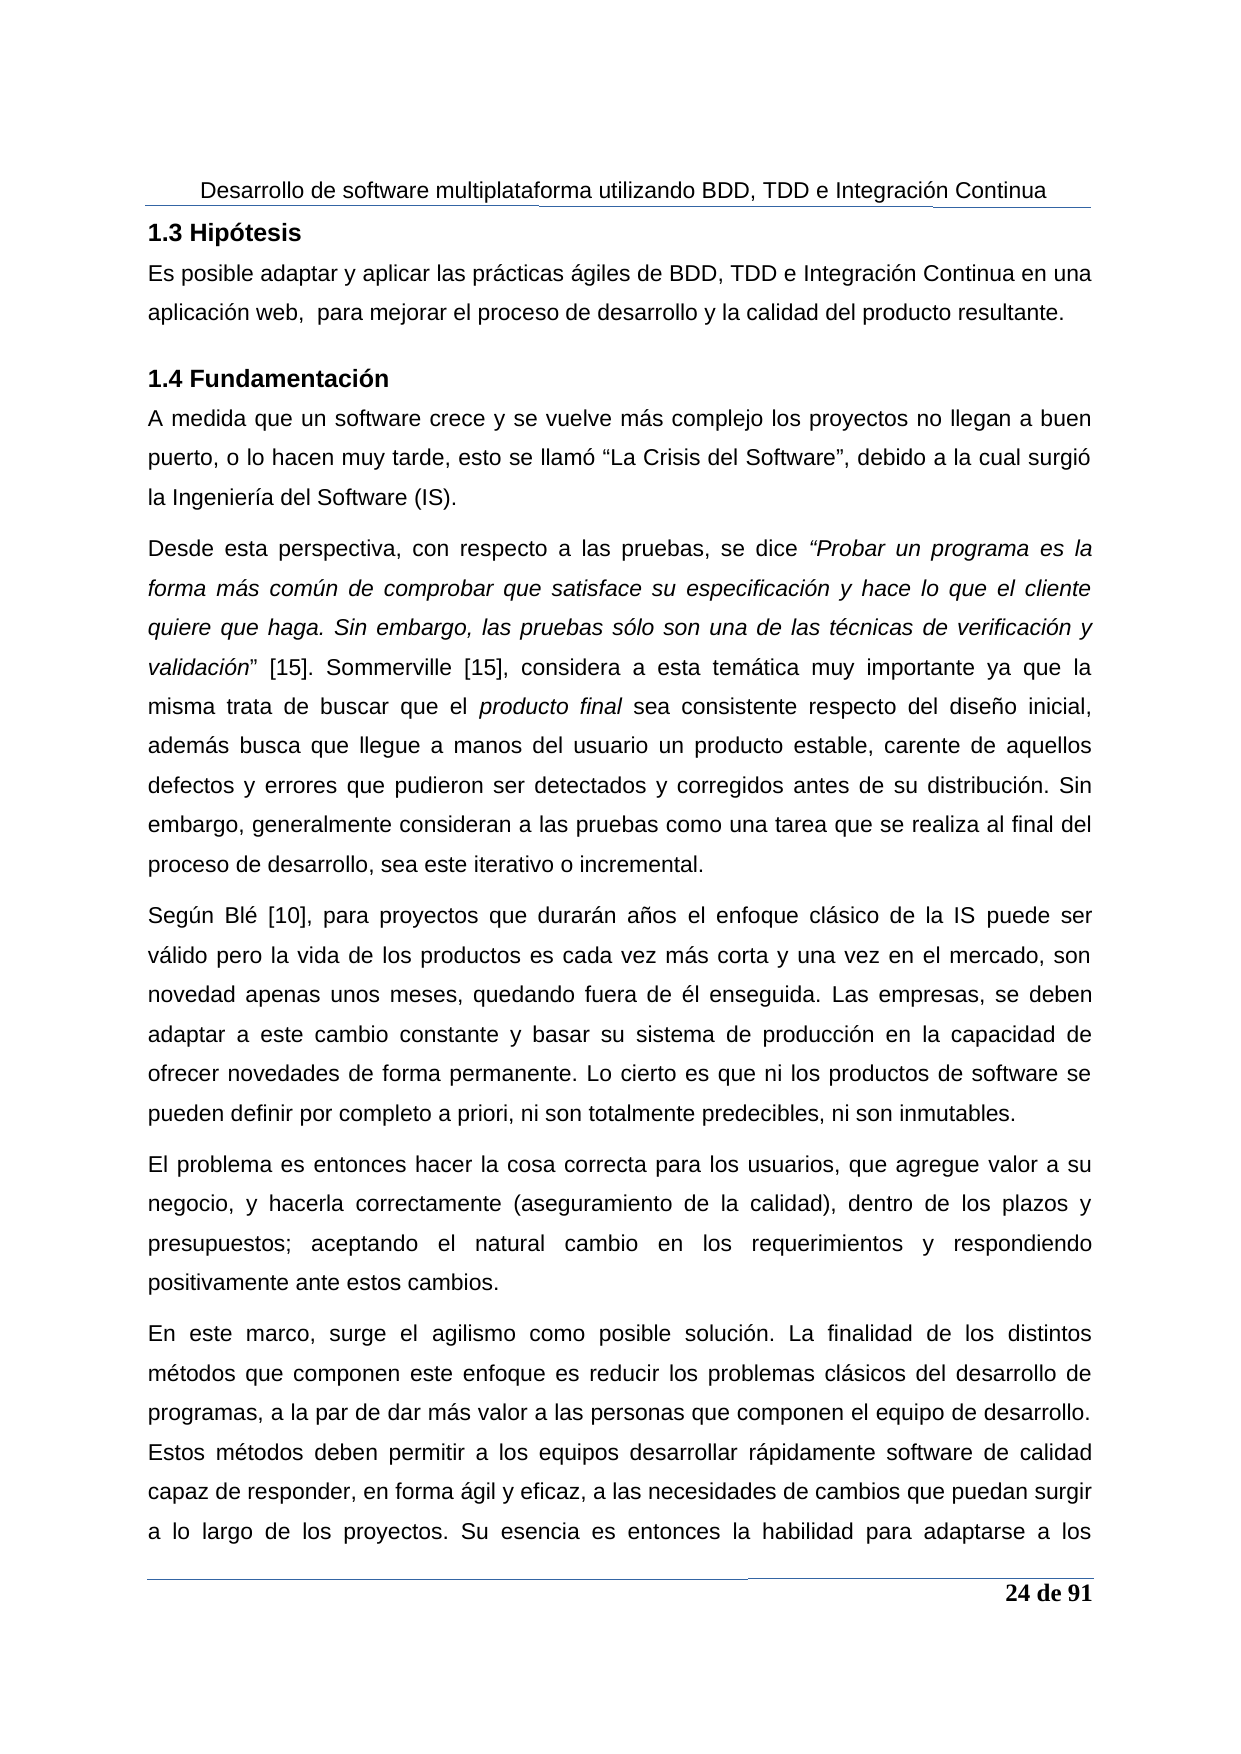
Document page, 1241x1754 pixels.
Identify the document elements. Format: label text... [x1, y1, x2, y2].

text El problema es entonces hacer la cosa correcta para los usuarios, que agregue valor a su negocio, y hacerla correctamente (aseguramiento de la calidad), dentro de los plazos y presupuestos; aceptando el natural cambio en los requerimientos y respondiendo positivamente ante estos cambios. [148, 1151, 1093, 1296]
text Según Blé [10], para proyectos que durarán años el enfoque clásico de la IS puede ser válido pero la vida de los productos es cada vez más corta y una vez en el mercado, son novedad apenas unos meses, quedando fuera de él enseguida. Las empresas, se deben adaptar a este cambio constante y basar su sistema de producción en la capacidad de ofrecer novedades de forma permanente. Lo cierto es que ni los productos de software se pueden definir por completo a priori, ni son totalmente predecibles, ni son inmutables. [148, 902, 1093, 1126]
subtitle 1.4 Fundamentación [148, 363, 1093, 392]
text En este marco, surge el agilismo como posible solución. La finalidad de los distintos métodos que componen este enfoque es reducir los problemas clásicos del desarrollo de programas, a la par de dar más valor a las personas que componen el equipo de desarrollo. Estos métodos deben permitir a los equipos desarrollar rápidamente software de calidad capaz de responder, en forma ágil y eficaz, a las necesidades de cambios que puedan surgir a lo largo de los proyectos. Su esencia es entonces la habilidad para adaptarse a los [148, 1320, 1093, 1544]
text Es posible adaptar y aplicar las prácticas ágiles de BDD, TDD e Integración Continua en una aplicación web, para mejorar el proceso de desarrollo y la calidad del producto resultante. [148, 259, 1093, 325]
subtitle 1.3 Hipótesis [148, 218, 1093, 247]
text Desde esta perspectiva, con respecto a las pruebas, se dice “Probar un programa es la forma más común de comprobar que satisface su especificación y hace lo que el cliente quiere que haga. Sin embargo, las pruebas sólo son una de las técnicas de verificación y validación” [15]. Sommerville [15], considera a esta temática muy importante ya que la misma trata de buscar que el producto final sea consistente respecto del diseño inicial, además busca que llegue a manos del usuario un producto estable, carente de aquellos defectos y errores que pudieron ser detectados y corregidos antes de su distribución. Sin embargo, generalmente consideran a las pruebas como una tarea que se realiza al final del proceso de desarrollo, sea este iterativo o incremental. [148, 535, 1093, 877]
text A medida que un software crece y se vuelve más complejo los proyectos no llegan a buen puerto, o lo hacen muy tarde, esto se llamó “La Crisis del Software”, debido a la cual surgió la Ingeniería del Software (IS). [148, 405, 1093, 510]
